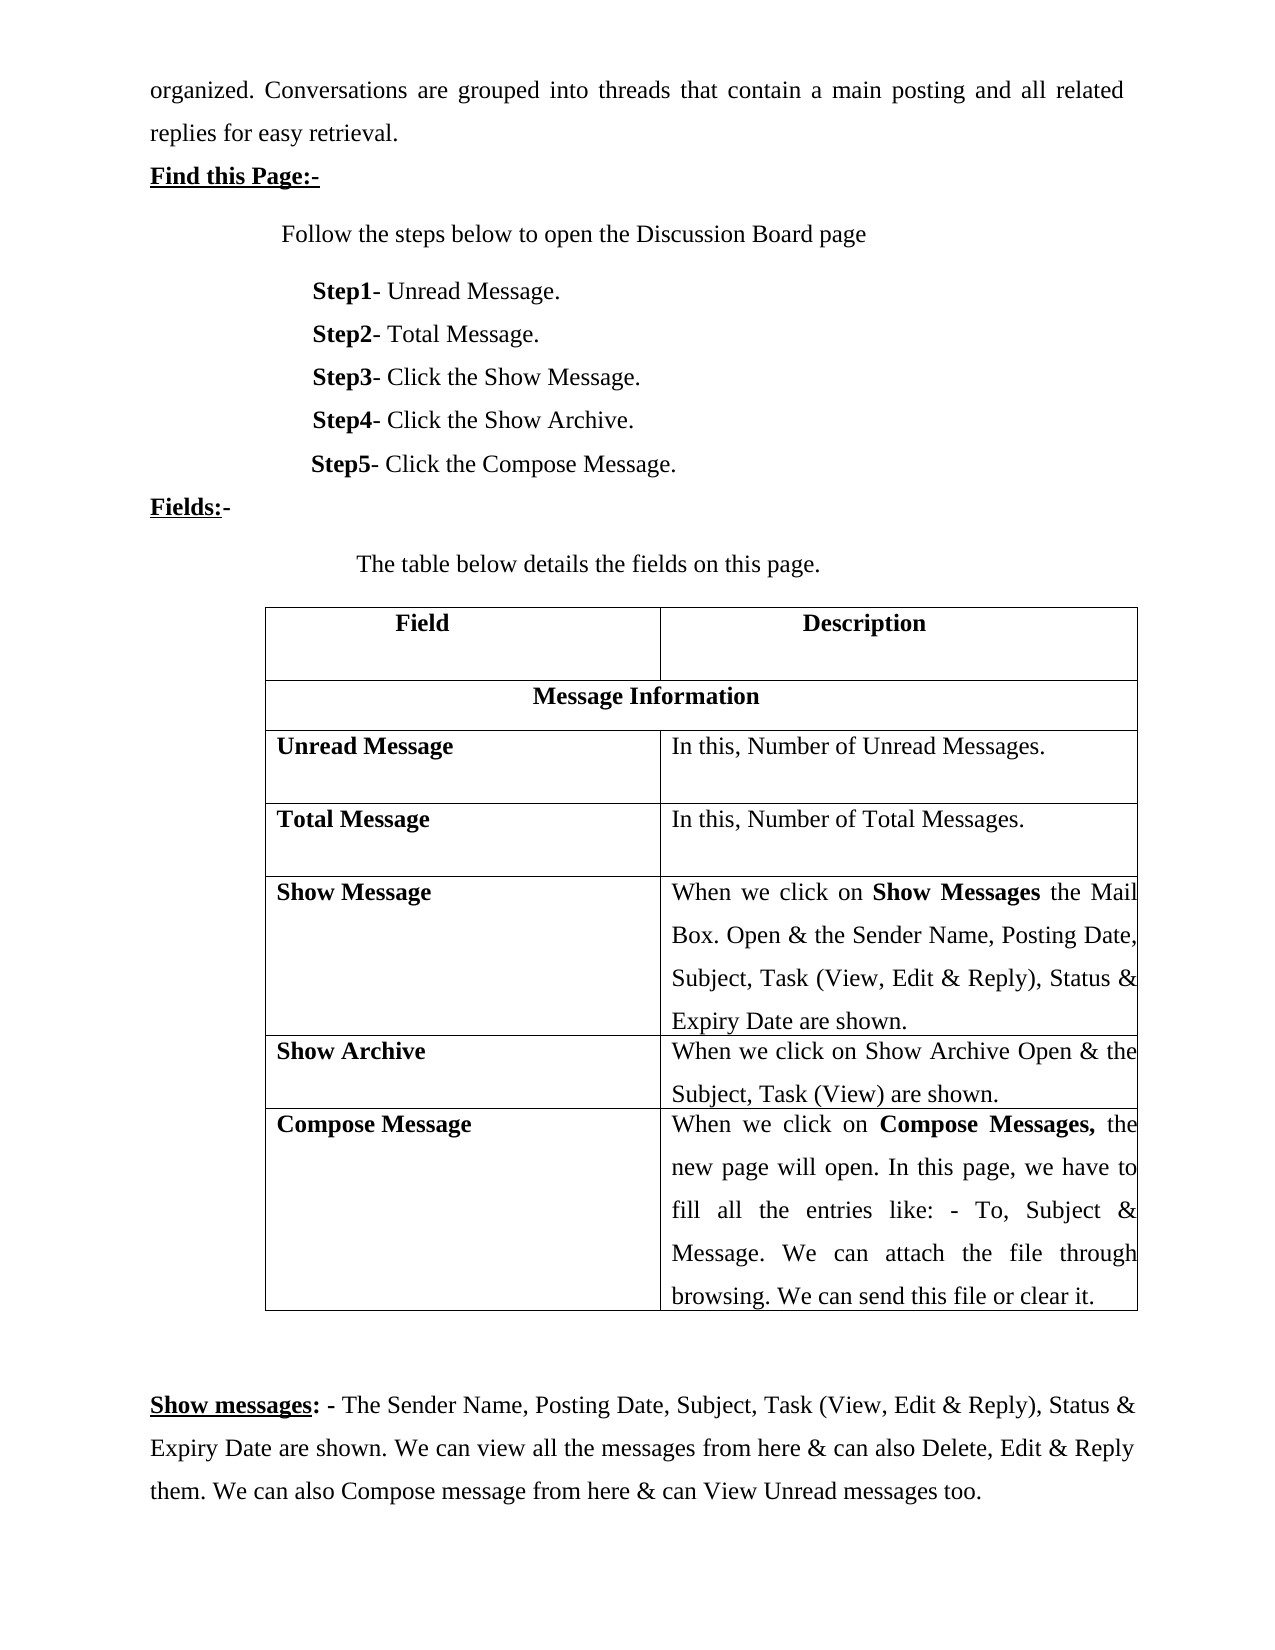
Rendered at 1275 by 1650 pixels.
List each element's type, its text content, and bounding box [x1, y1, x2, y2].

text organized. Conversations are grouped into threads that contain a main posting and all related replies for easy retrieval. [150, 75, 1125, 147]
table_cell In this, Number of Unread Messages. [661, 731, 1137, 803]
text Step2- Total Message. [150, 319, 1136, 348]
text Find this Page:- [150, 161, 1136, 190]
table_header Description [661, 608, 1137, 680]
text Follow the steps below to open the Discussion Board page [150, 219, 1136, 247]
table_cell Show Archive [266, 1036, 660, 1108]
table_header Field [266, 608, 660, 680]
text Step1- Unread Message. [150, 276, 1136, 305]
text Fields:- [150, 492, 1125, 521]
table_cell Total Message [266, 804, 660, 876]
text Step3- Click the Show Message. [150, 362, 1136, 391]
table_cell When we click on Compose Messages, the new page will open. In this page, we have to fill all the entries like: - To, Subject & Message. We can attach the file through browsing. We can send this file or clear it. [661, 1109, 1137, 1310]
text The table below details the fields on this page. [150, 549, 1136, 578]
table_cell Show Message [266, 877, 660, 1035]
text Step5- Click the Compose Message. [150, 449, 1136, 477]
table_cell When we click on Show Archive Open & the Subject, Task (View) are shown. [661, 1036, 1137, 1108]
text Step4- Click the Show Archive. [150, 406, 1136, 434]
table_cell In this, Number of Total Messages. [661, 804, 1137, 876]
table_cell Message Information [266, 681, 1137, 730]
text Show messages: - The Sender Name, Posting Date, Subject, Task (View, Edit & Reply), Status & Expiry Date are shown. We can view all the messages from here & can also Delete, Edit & Reply them. We can also Compose message from here & can View Unread messages too. [150, 1390, 1136, 1505]
table_cell Unread Message [266, 731, 660, 803]
table_cell Compose Message [266, 1109, 660, 1310]
table_cell When we click on Show Messages the Mail Box. Open & the Sender Name, Posting Date, Subject, Task (View, Edit & Reply), Status & Expiry Date are shown. [661, 877, 1137, 1035]
